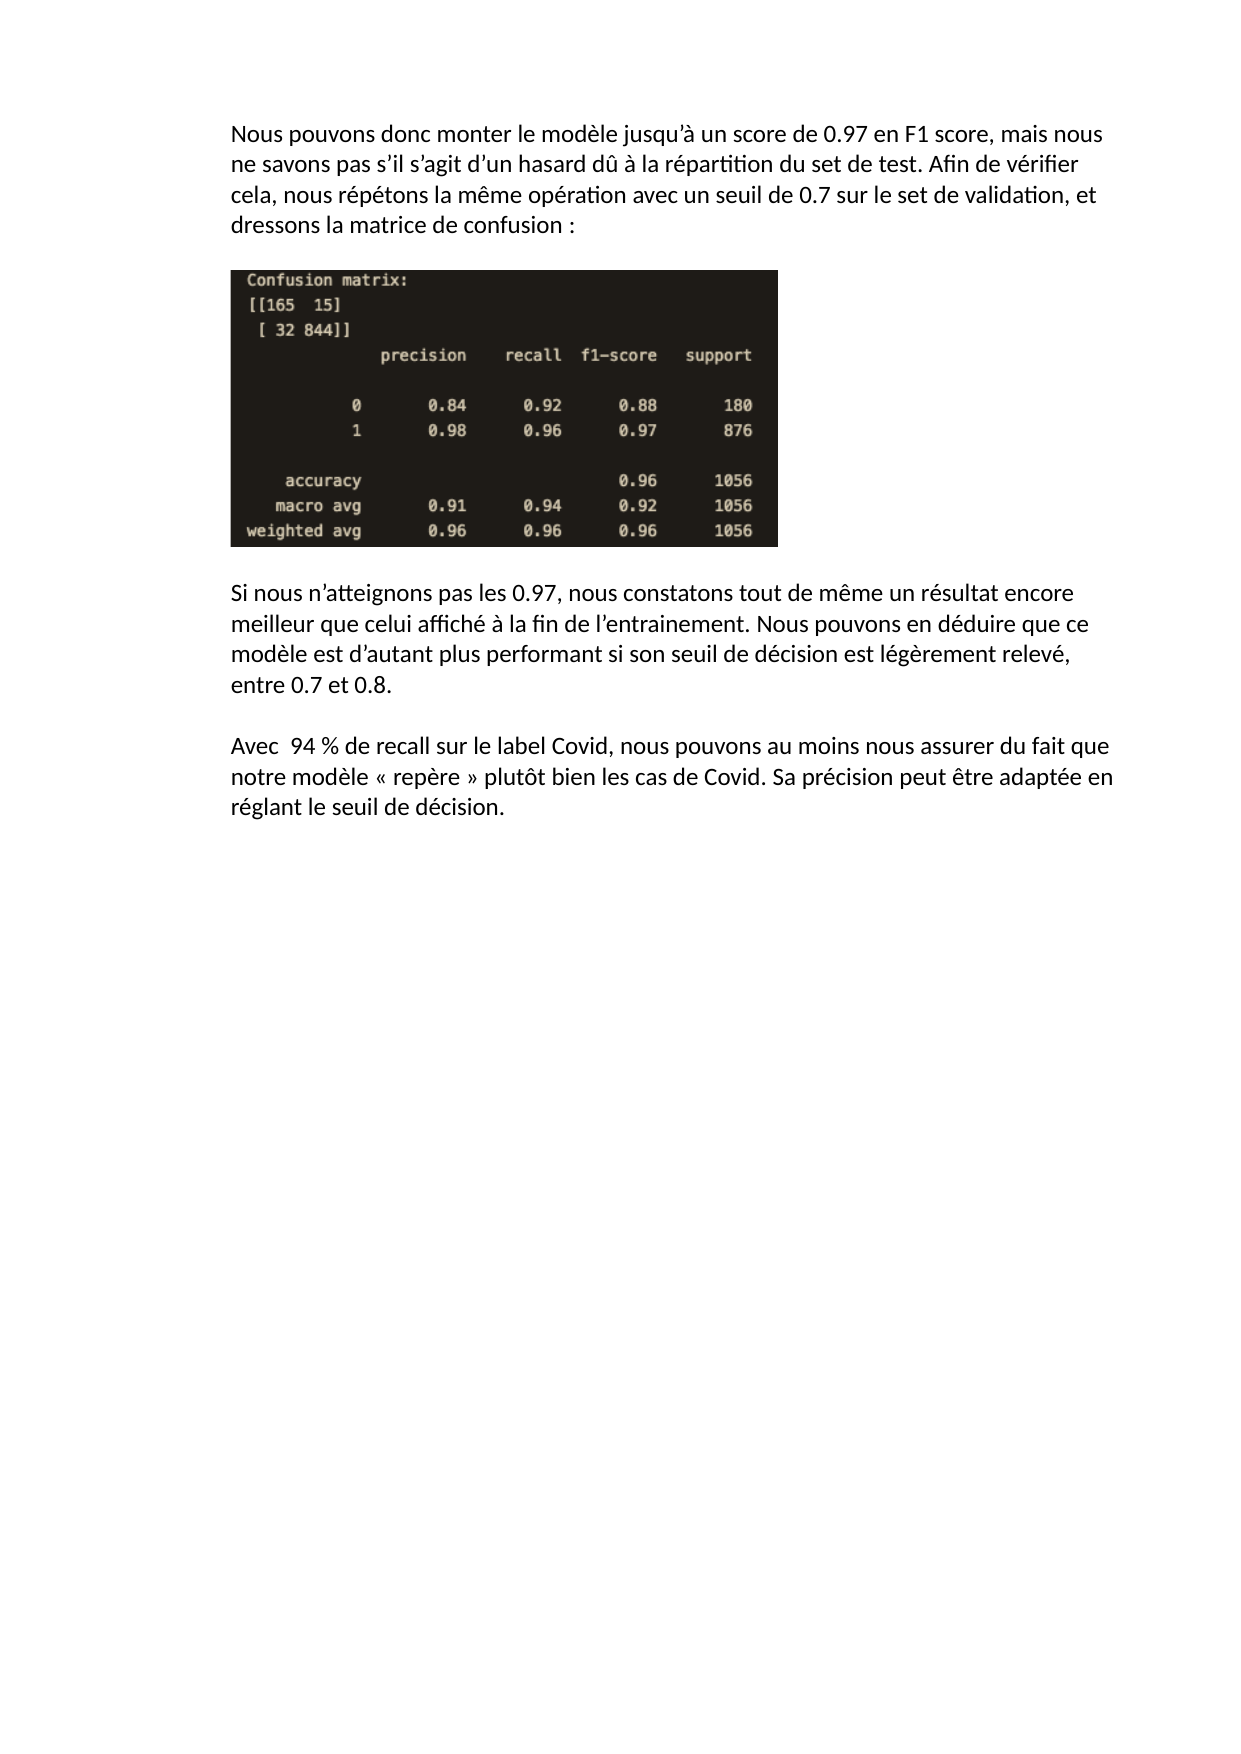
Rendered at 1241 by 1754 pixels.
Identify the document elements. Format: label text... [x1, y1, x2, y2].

picture [230, 270, 778, 547]
list Nous pouvons donc monter le modèle jusqu’à un score de 0.97 en F1 score, mais nous ne savons pas s’il s’agit d’un hasard dû à la répartition du set de test. Afin de vérifier cela, nous répétons la même opération avec un seuil de 0.7 sur le set de validation, et dressons la matrice de confusion : Si nous n’atteignons pas les 0.97, nous constatons tout de même un résultat encore meilleur que celui affiché à la fin de l’entrainement. Nous pouvons en déduire que ce modèle est d’autant plus performant si son seuil de décision est légèrement relevé, entre 0.7 et 0.8. Avec 94 % de recall sur le label Covid, nous pouvons au moins nous assurer du fait que notre modèle « repère » plutôt bien les cas de Covid. Sa précision peut être adaptée en réglant le seuil de décision. [193, 118, 1122, 1613]
